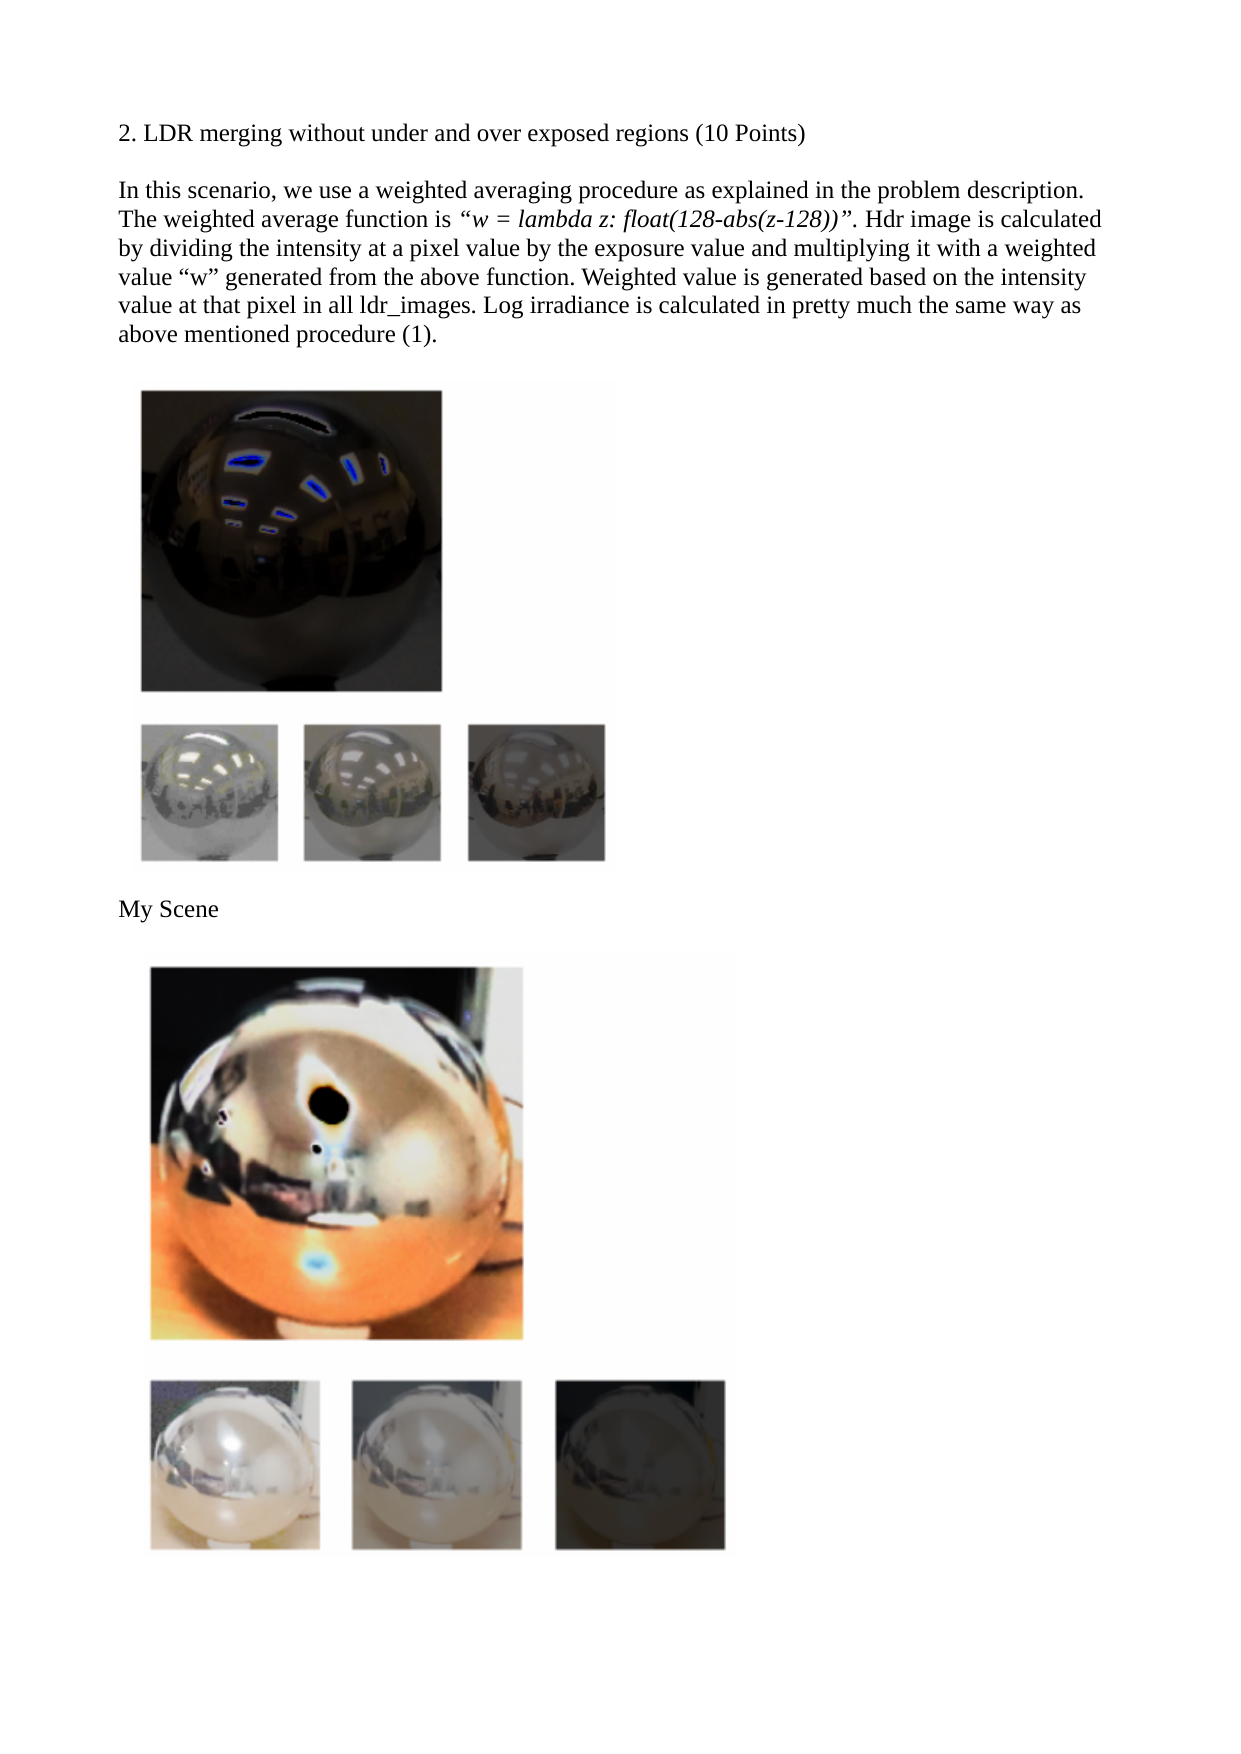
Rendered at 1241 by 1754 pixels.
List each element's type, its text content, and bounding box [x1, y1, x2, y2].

text In this scenario, we use a weighted averaging procedure as explained in the problem description. The weighted average function is “w = lambda z: float(128-abs(z-128))”. Hdr image is calculated by dividing the intensity at a pixel value by the exposure value and multiplying it with a weighted value “w” generated from the above function. Weighted value is generated based on the intensity value at that pixel in all ldr_images. Log irradiance is calculated in pretty much the same way as above mentioned procedure (1). [118, 176, 1122, 348]
text My Scene [118, 894, 1122, 923]
text 2. LDR merging without under and over exposed regions (10 Points) [118, 118, 1122, 147]
picture [142, 951, 737, 1557]
picture [133, 381, 617, 872]
